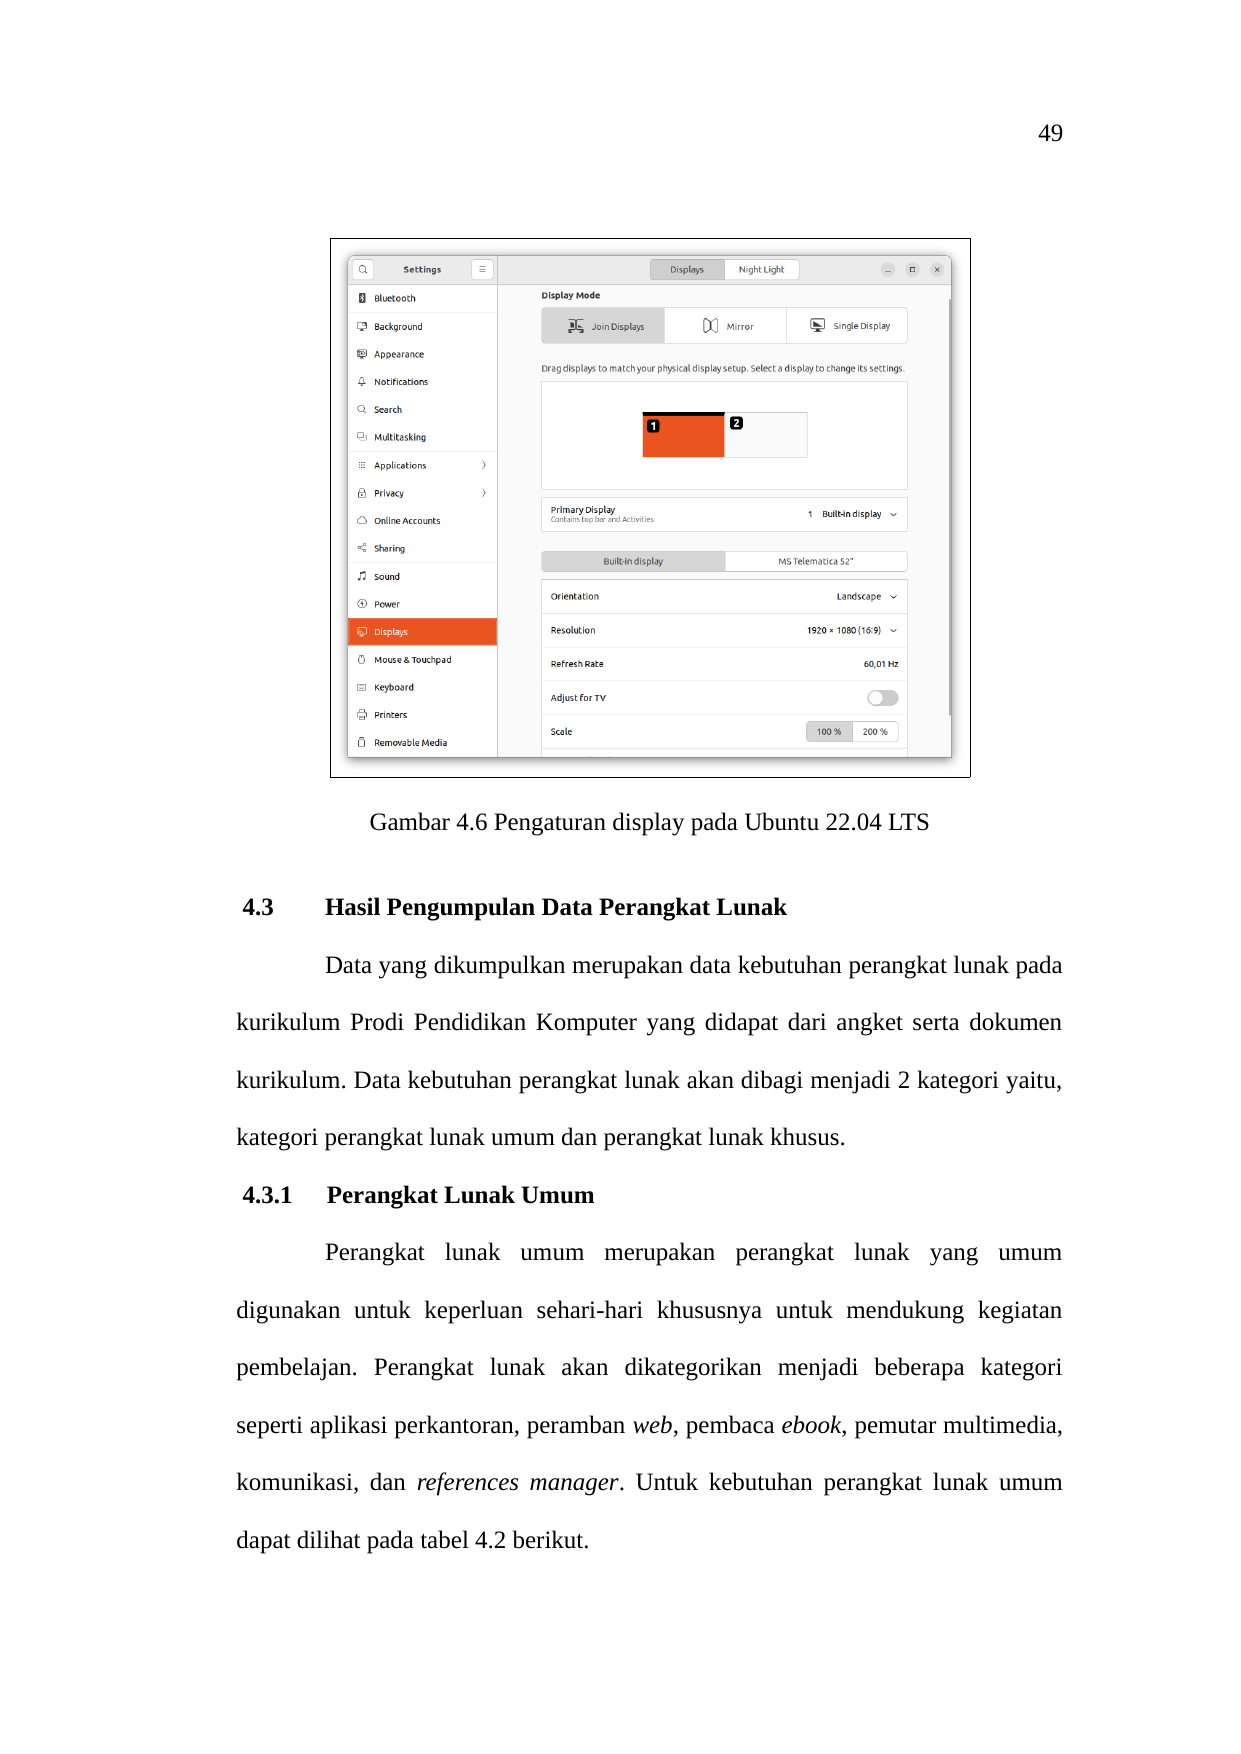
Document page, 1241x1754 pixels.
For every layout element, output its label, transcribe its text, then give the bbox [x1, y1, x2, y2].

subtitle Perangkat lunak umum [236, 1180, 1063, 1208]
subtitle Hasil Pengumpulan Data Perangkat Lunak [236, 892, 1063, 921]
text Data yang dikumpulkan merupakan data kebutuhan perangkat lunak pada kurikulum Prodi Pendidikan Komputer yang didapat dari angket serta dokumen kurikulum. Data kebutuhan perangkat lunak akan dibagi menjadi 2 kategori yaitu, kategori perangkat lunak umum dan perangkat lunak khusus. [236, 950, 1063, 1151]
text Perangkat lunak umum merupakan perangkat lunak yang umum digunakan untuk keperluan sehari-hari khususnya untuk mendukung kegiatan pembelajan. Perangkat lunak akan dikategorikan menjadi beberapa kategori seperti aplikasi perkantoran, peramban web, pembaca ebook, pemutar multimedia, komunikasi, dan references manager. Untuk kebutuhan perangkat lunak umum dapat dilihat pada tabel 4.2 berikut. [236, 1237, 1063, 1553]
text Gambar 4.6 Pengaturan display pada Ubuntu 22.04 LTS [239, 238, 1060, 836]
picture [332, 241, 967, 775]
